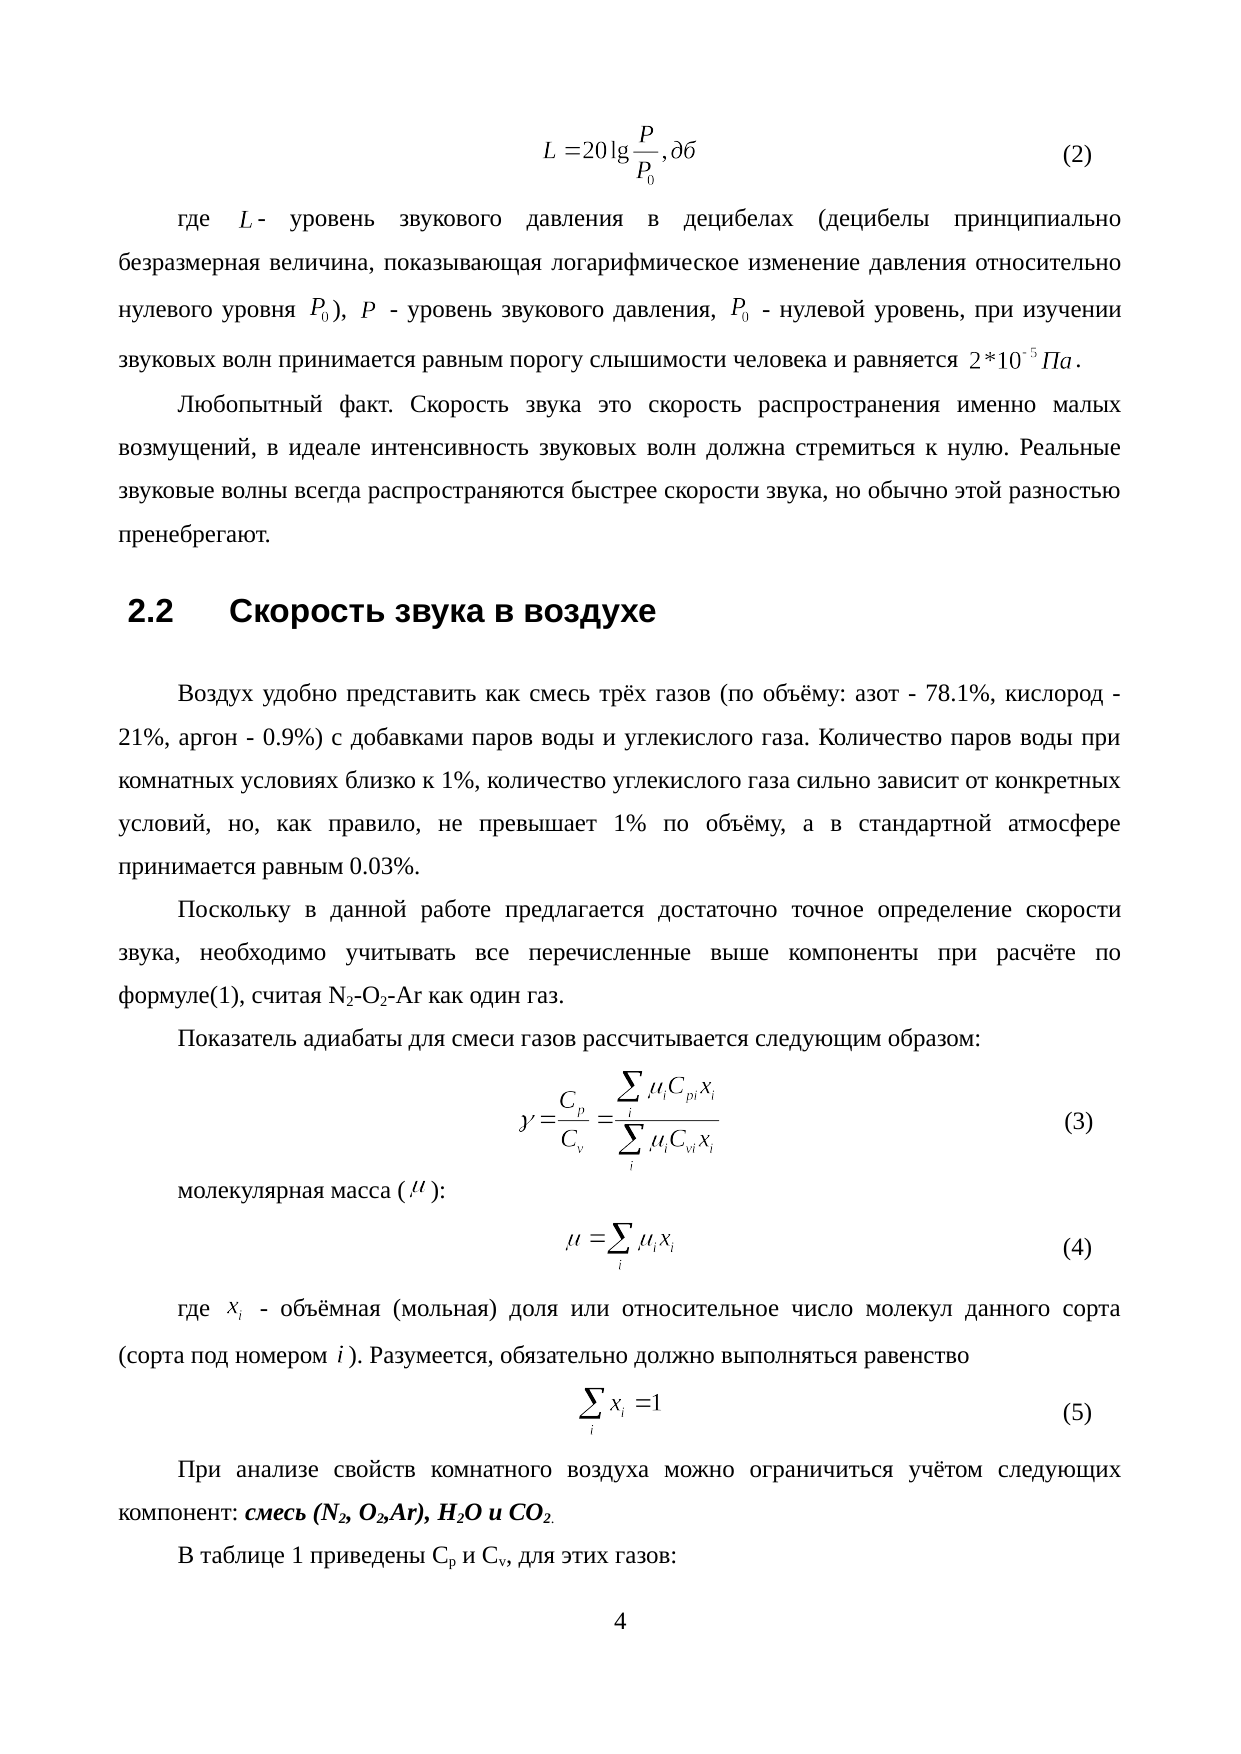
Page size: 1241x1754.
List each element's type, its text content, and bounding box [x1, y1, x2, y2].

text (4) [118, 1218, 1122, 1274]
text где - уровень звукового давления в децибелах (децибелы принципиально безразмерная величина, показывающая логарифмическое изменение давления относительно нулевого уровня ), - уровень звукового давления, - нулевой уровень, при изучении звуковых волн принимается равным порогу слышимости человека и равняется . [118, 203, 1122, 375]
text (2) [118, 118, 1122, 189]
text Воздух удобно представить как смесь трёх газов (по объёму: азот - 78.1%, кислород - 21%, аргон - 0.9%) с добавками паров воды и углекислого газа. Количество паров воды при комнатных условиях близко к 1%, количество углекислого газа сильно зависит от конкретных условий, но, как правило, не превышает 1% по объёму, а в стандартной атмосфере принимается равным 0.03%. [118, 678, 1122, 880]
text Поскольку в данной работе предлагается достаточно точное определение скорости звука, необходимо учитывать все перечисленные выше компоненты при расчёте по формуле(1), считая N2-O2-Ar как один газ. [118, 894, 1122, 1009]
text Любопытный факт. Скорость звука это скорость распространения именно малых возмущений, в идеале интенсивность звуковых волн должна стремиться к нулю. Реальные звуковые волны всегда распространяются быстрее скорости звука, но обычно этой разностью пренебрегают. [118, 389, 1122, 547]
text (5) [118, 1384, 1122, 1440]
subtitle Скорость звука в воздухе [118, 591, 1122, 630]
text молекулярная масса (): [118, 1175, 1122, 1204]
text (3) [118, 1067, 1122, 1175]
text где - объёмная (мольная) доля или относительное число молекул данного сорта (сорта под номером ). Разумеется, обязательно должно выполняться равенство [118, 1289, 1122, 1369]
text В таблице 1 приведены Ср и Сv, для этих газов: [118, 1541, 1122, 1569]
text При анализе свойств комнатного воздуха можно ограничиться учётом следующих компонент: смесь (N2, O2,Ar), H2О и CO2. [118, 1454, 1122, 1526]
text Показатель адиабаты для смеси газов рассчитывается следующим образом: [118, 1023, 1122, 1052]
